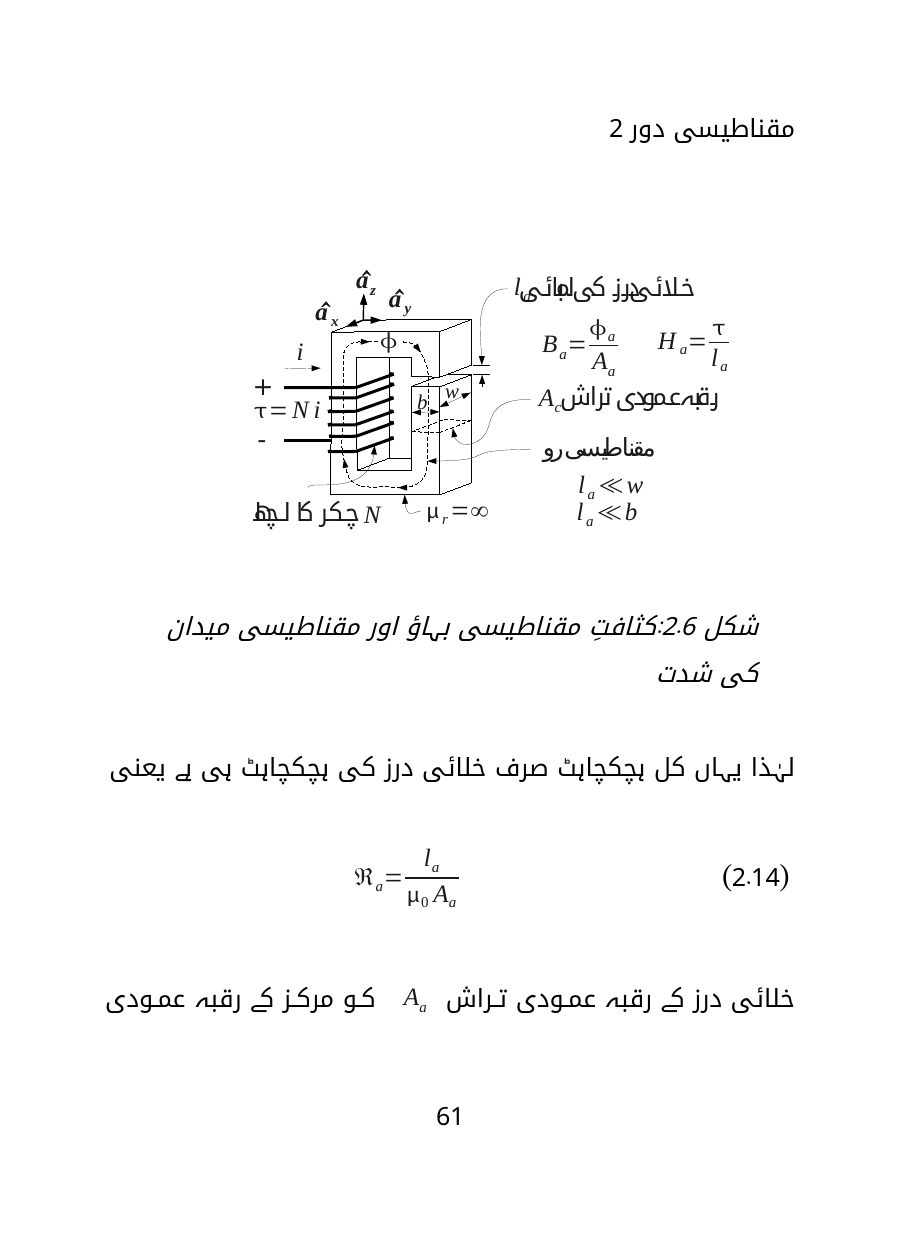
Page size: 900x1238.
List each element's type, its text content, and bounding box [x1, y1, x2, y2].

text لہٰذا یہاں کل ہچکچاہٹ صرف خلائی درز کی ہچکچاہٹ ہی ہے یعنی [105, 745, 795, 792]
table_header (2.14) [700, 839, 795, 929]
text شکل 2.6:کثافتِ مقناطیسی بہاؤ اور مقناطیسی میدان کی شدت [140, 195, 758, 698]
table_header [105, 839, 700, 929]
text خلائی درز کے رقبہ عمودی تراش کو مرکز کے رقبہ عمودی تراش کے برابر لیا گیا ہے۔ یعنی [105, 976, 795, 1023]
